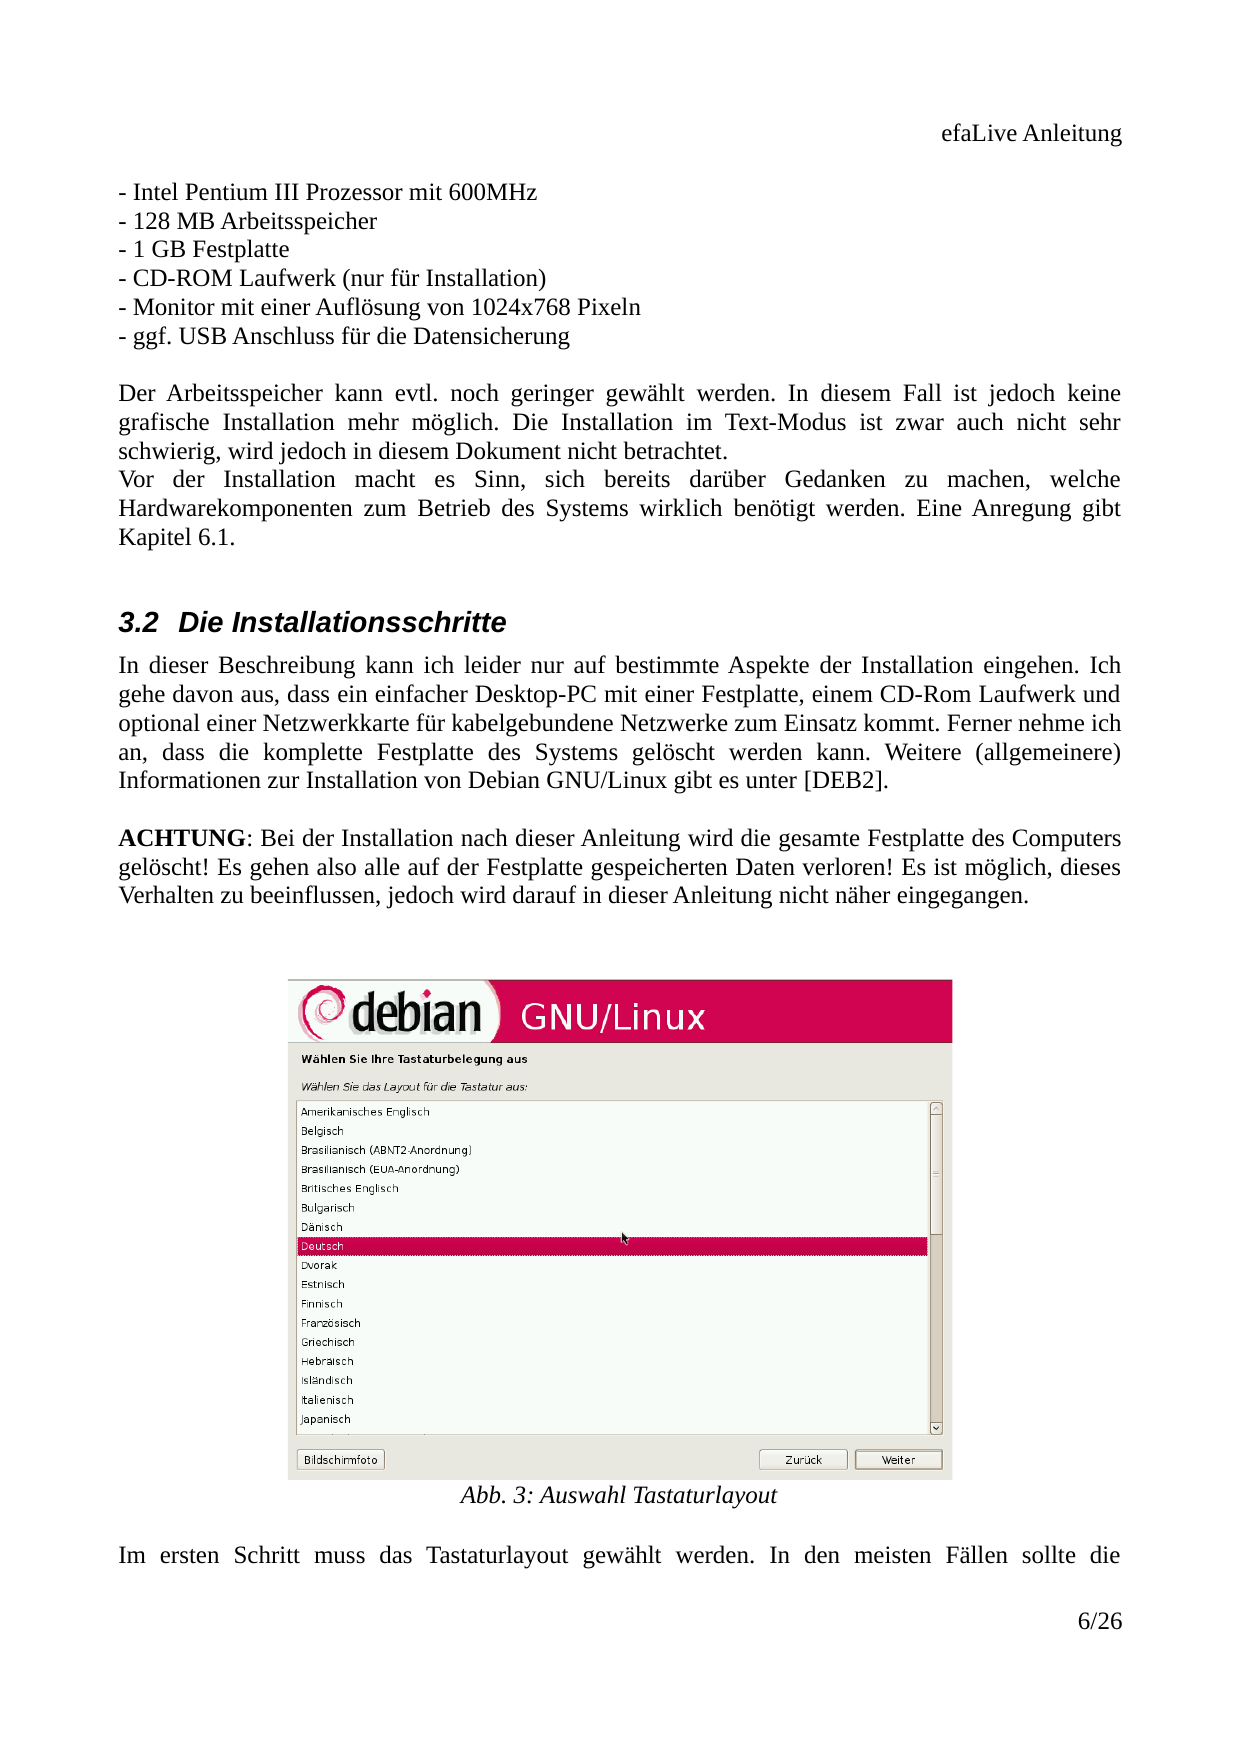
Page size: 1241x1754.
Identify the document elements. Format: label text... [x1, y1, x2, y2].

subtitle Die Installationsschritte [118, 604, 1122, 638]
text Im ersten Schritt muss das Tastaturlayout gewählt werden. In den meisten Fällen sollte die [118, 1540, 1122, 1568]
text ACHTUNG: Bei der Installation nach dieser Anleitung wird die gesamte Festplatte des Computers gelöscht! Es gehen also alle auf der Festplatte gespeicherten Daten verloren! Es ist möglich, dieses Verhalten zu beeinflussen, jedoch wird darauf in dieser Anleitung nicht näher eingegangen. [118, 823, 1122, 909]
text - 128 MB Arbeitsspeicher [118, 206, 1122, 234]
text - 1 GB Festplatte [118, 234, 1122, 263]
text Vor der Installation macht es Sinn, sich bereits darüber Gedanken zu machen, welche Hardwarekomponenten zum Betrieb des Systems wirklich benötigt werden. Eine Anregung gibt Kapitel 6.1. [118, 464, 1122, 551]
picture [287, 979, 953, 1480]
text - CD-ROM Laufwerk (nur für Installation) [118, 263, 1122, 292]
text - ggf. USB Anschluss für die Datensicherung [118, 321, 1122, 349]
text - Monitor mit einer Auflösung von 1024x768 Pixeln [118, 292, 1122, 321]
text In dieser Beschreibung kann ich leider nur auf bestimmte Aspekte der Installation eingehen. Ich gehe davon aus, dass ein einfacher Desktop-PC mit einer Festplatte, einem CD-Rom Laufwerk und optional einer Netzwerkkarte für kabelgebundene Netzwerke zum Einsatz kommt. Ferner nehme ich an, dass die komplette Festplatte des Systems gelöscht werden kann. Weitere (allgemeinere) Informationen zur Installation von Debian GNU/Linux gibt es unter [DEB2]. [118, 651, 1122, 794]
text Abb. 3: Auswahl Tastaturlayout [281, 979, 959, 1508]
text - Intel Pentium III Prozessor mit 600MHz [118, 177, 1122, 206]
text Der Arbeitsspeicher kann evtl. noch geringer gewählt werden. In diesem Fall ist jedoch keine grafische Installation mehr möglich. Die Installation im Text-Modus ist zwar auch nicht sehr schwierig, wird jedoch in diesem Dokument nicht betrachtet. [118, 378, 1122, 464]
